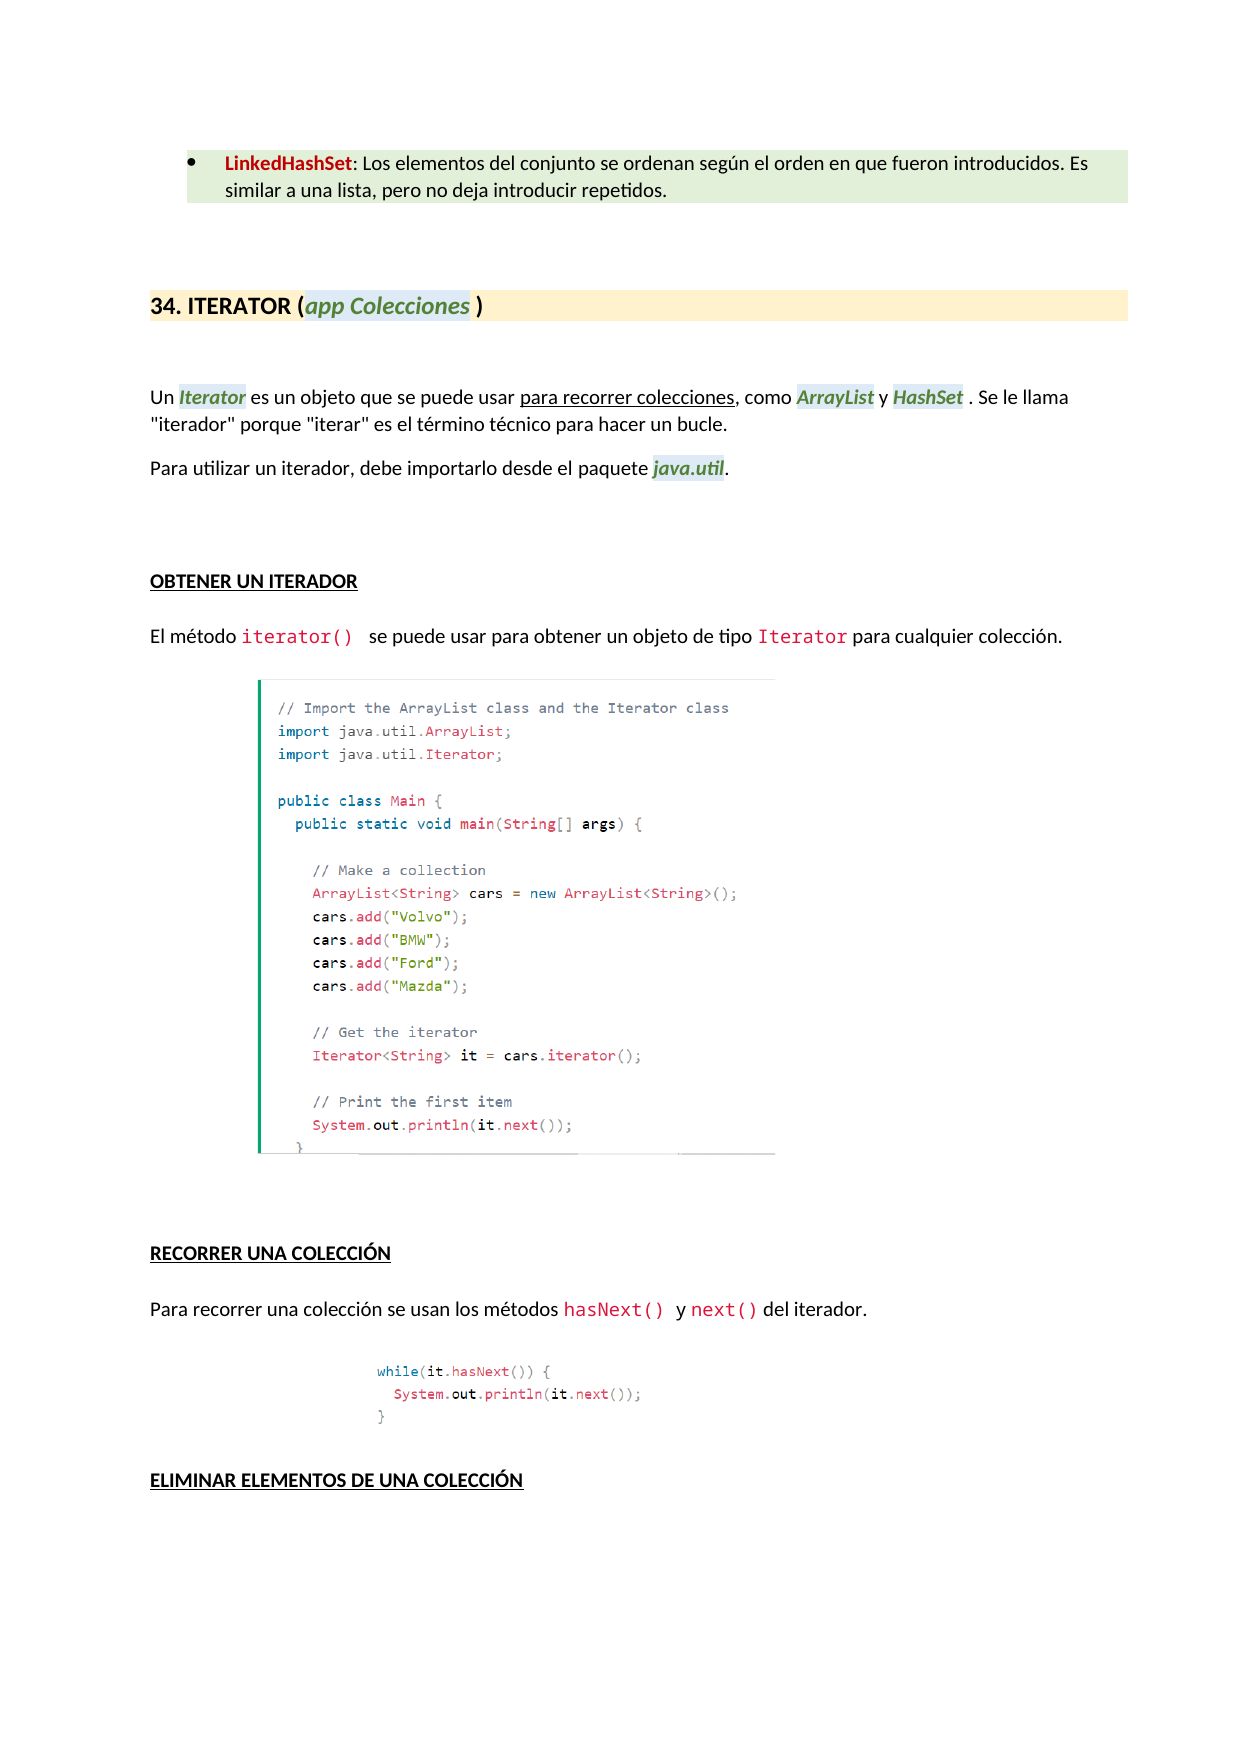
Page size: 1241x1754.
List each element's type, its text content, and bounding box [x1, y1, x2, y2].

list LinkedHashSet: Los elementos del conjunto se ordenan según el orden en que fueron introducidos. Es similar a una lista, pero no deja introducir repetidos. [187, 150, 1128, 203]
text ELIMINAR ELEMENTOS DE UNA COLECCIÓN [150, 1351, 1128, 1493]
text OBTENER UN ITERADOR [150, 568, 1128, 593]
list ITERATOR (app Colecciones ) [150, 290, 1128, 321]
text Para utilizar un iterador, debe importarlo desde el paquete java.util. [150, 455, 1128, 481]
text RECORRER UNA COLECCIÓN [150, 1240, 1128, 1266]
text Para recorrer una colección se usan los métodos hasNext() y next() del iterador. [150, 1296, 1128, 1321]
text Un Iterator es un objeto que se puede usar para recorrer colecciones, como ArrayList y HashSet . Se le llama "iterador" porque "iterar" es el término técnico para hacer un bucle. [150, 384, 1128, 437]
text El método iterator() se puede usar para obtener un objeto de tipo Iterator para cualquier colección. [150, 623, 1128, 649]
picture [369, 1350, 672, 1438]
picture [257, 679, 776, 1155]
